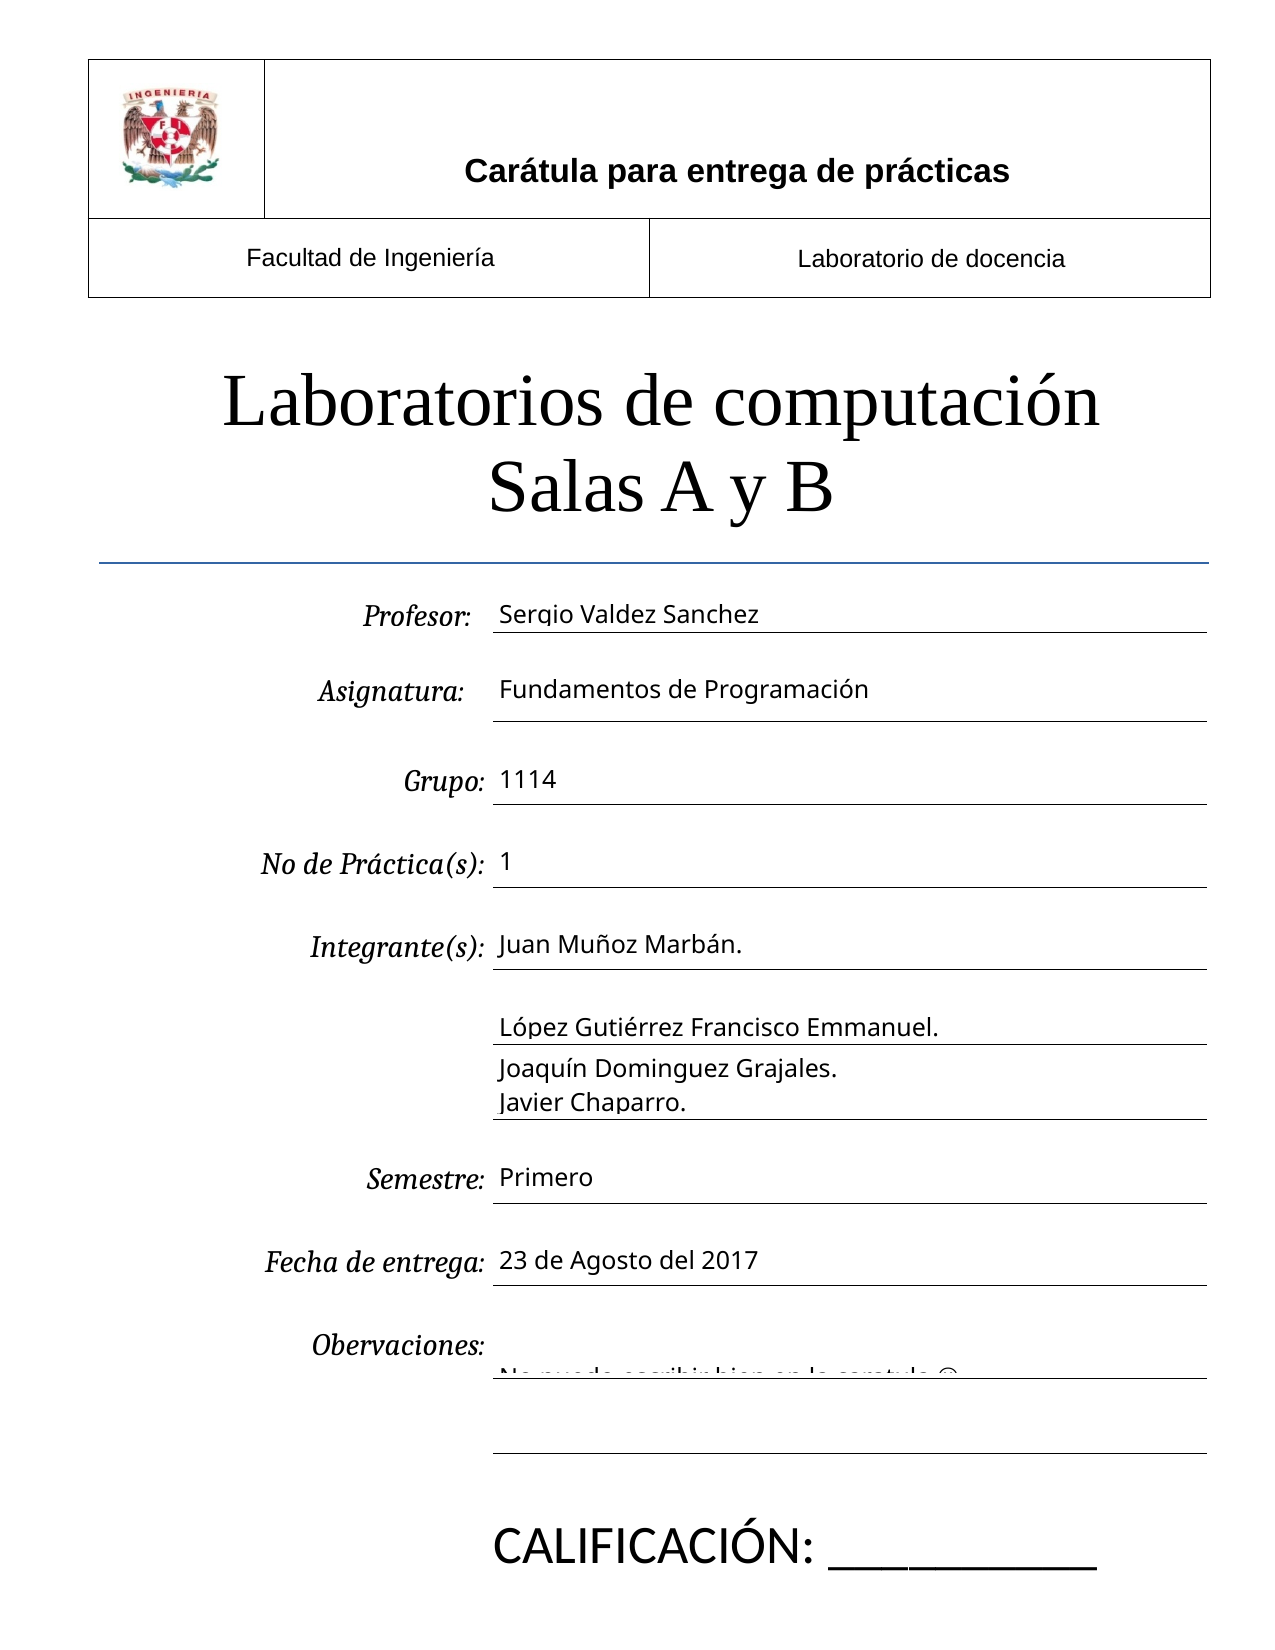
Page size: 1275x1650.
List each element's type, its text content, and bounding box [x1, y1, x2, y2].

table_cell No puedo escribir bien en la caratula  [493, 1286, 1207, 1378]
table_cell Facultad de Ingeniería [89, 219, 649, 297]
table_cell Fundamentos de Programación [493, 633, 1207, 721]
table_cell [118, 1378, 493, 1453]
table_cell Asignatura: [118, 631, 493, 721]
table_cell 1114 [493, 722, 1207, 804]
text CALIFICACIÓN: __________ [118, 1511, 1205, 1577]
table_header Profesor: [118, 564, 493, 631]
table_cell Grupo: [118, 721, 493, 804]
table_cell Fecha de entrega: [118, 1203, 493, 1285]
table_cell [118, 1044, 493, 1119]
table_cell Primero [493, 1120, 1207, 1202]
table_cell [118, 969, 493, 1044]
table_header [89, 60, 264, 217]
text Laboratorios de computación [118, 355, 1205, 441]
table_cell Juan Muñoz Marbán. [493, 888, 1207, 969]
table_header Carátula para entrega de prácticas [265, 60, 1210, 217]
table_header [118, 556, 493, 562]
table_cell Integrante(s): [118, 887, 493, 969]
table_cell 1 [493, 805, 1207, 887]
table_cell No de Práctica(s): [118, 804, 493, 887]
text Salas A y B [118, 441, 1205, 528]
table_cell 23 de Agosto del 2017 [493, 1204, 1207, 1285]
table_cell Laboratorio de docencia [650, 219, 1210, 297]
table_header [493, 556, 1207, 562]
table_cell Semestre: [118, 1119, 493, 1202]
table_cell López Gutiérrez Francisco Emmanuel. [493, 970, 1207, 1044]
table_cell [493, 1379, 1207, 1453]
table_header Sergio Valdez Sanchez [493, 564, 1207, 631]
table_cell Obervaciones: [118, 1285, 493, 1378]
table_cell Joaquín Dominguez Grajales. Javier Chaparro. [493, 1045, 1207, 1119]
